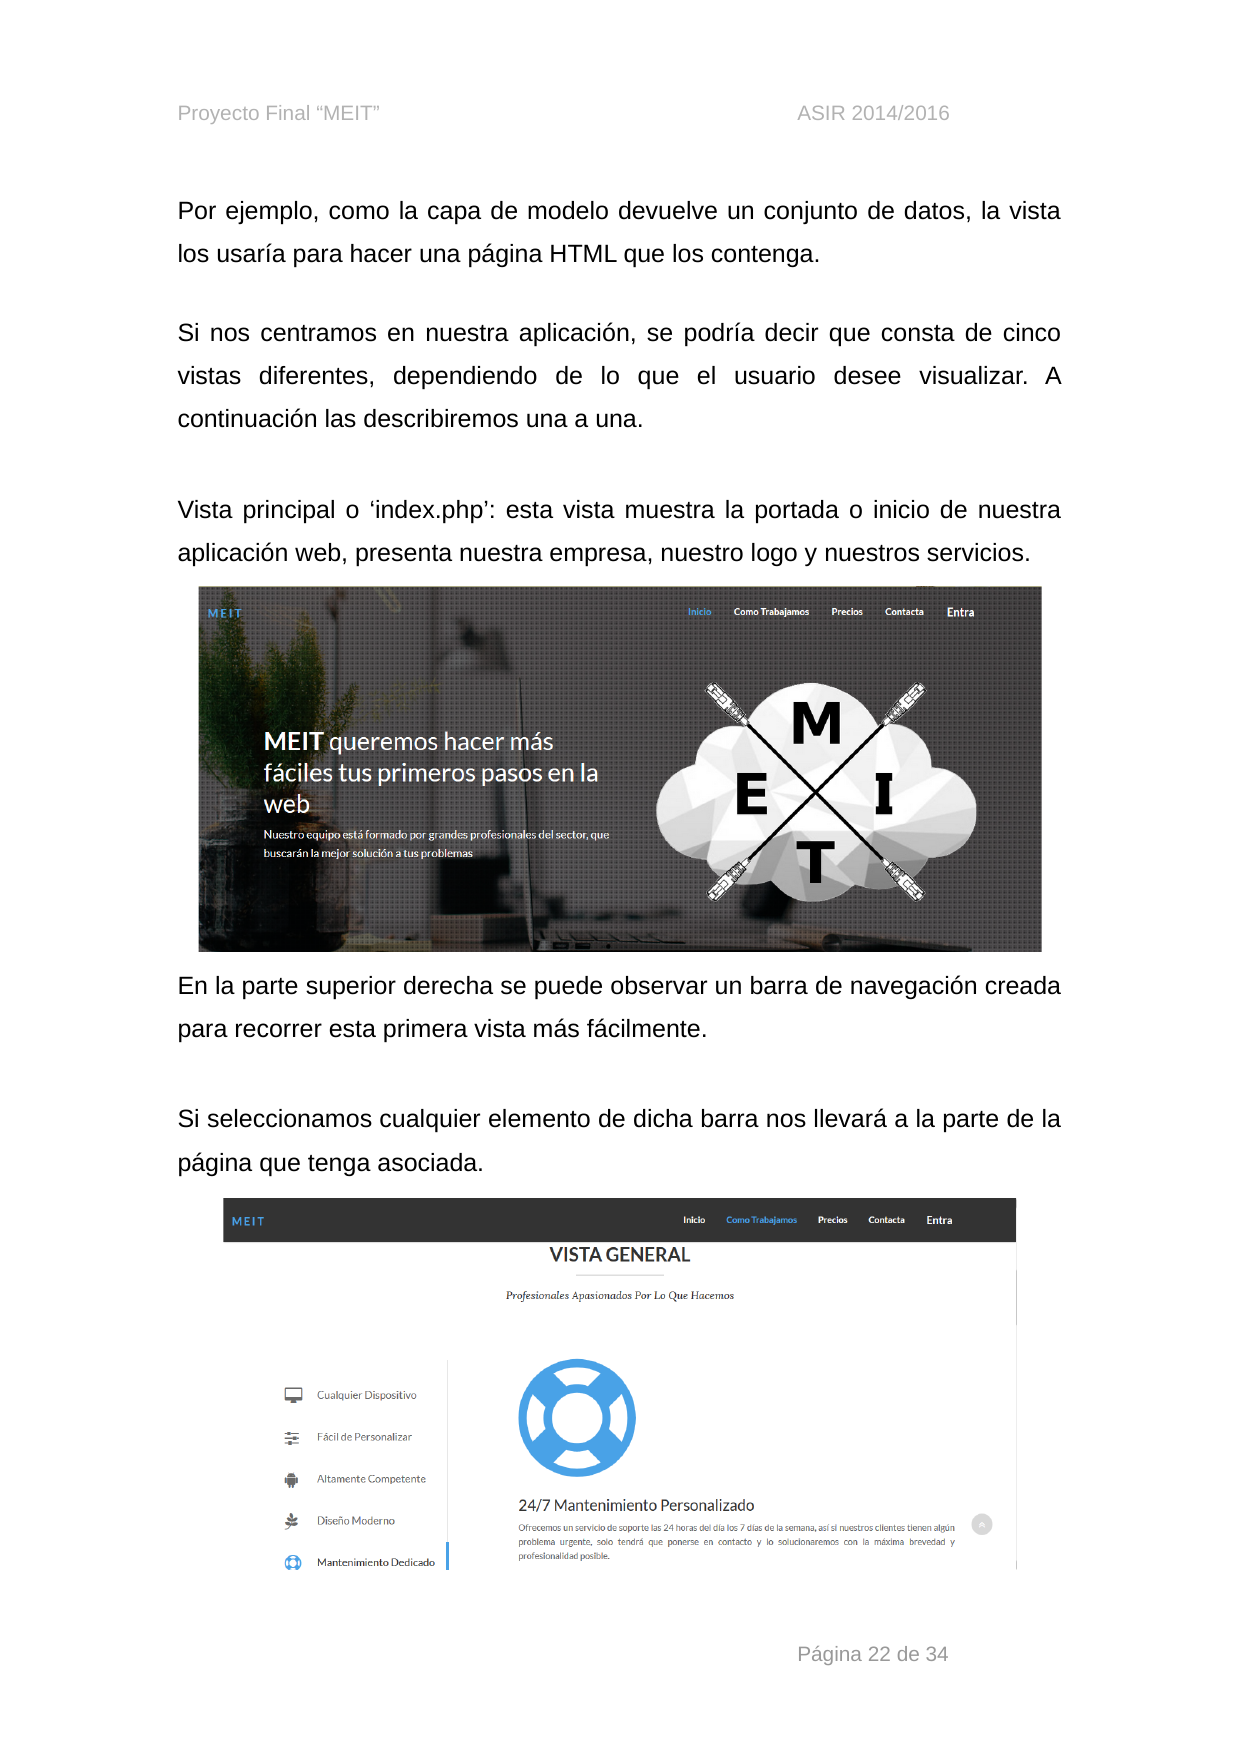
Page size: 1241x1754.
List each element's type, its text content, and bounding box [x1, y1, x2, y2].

picture [223, 1198, 1017, 1570]
text Por ejemplo, como la capa de modelo devuelve un conjunto de datos, la vista los usaría para hacer una página HTML que los contenga. [177, 196, 1063, 268]
text Vista principal o ‘index.php’: esta vista muestra la portada o inicio de nuestra aplicación web, presenta nuestra empresa, nuestro logo y nuestros servicios. [177, 495, 1063, 567]
text Si nos centramos en nuestra aplicación, se podría decir que consta de cinco vistas diferentes, dependiendo de lo que el usuario desee visualizar. A continuación las describiremos una a una. [177, 318, 1063, 433]
picture [198, 586, 1042, 952]
text Si seleccionamos cualquier elemento de dicha barra nos llevará a la parte de la página que tenga asociada. [177, 1104, 1063, 1176]
text En la parte superior derecha se puede observar un barra de navegación creada para recorrer esta primera vista más fácilmente. [177, 628, 1063, 1043]
